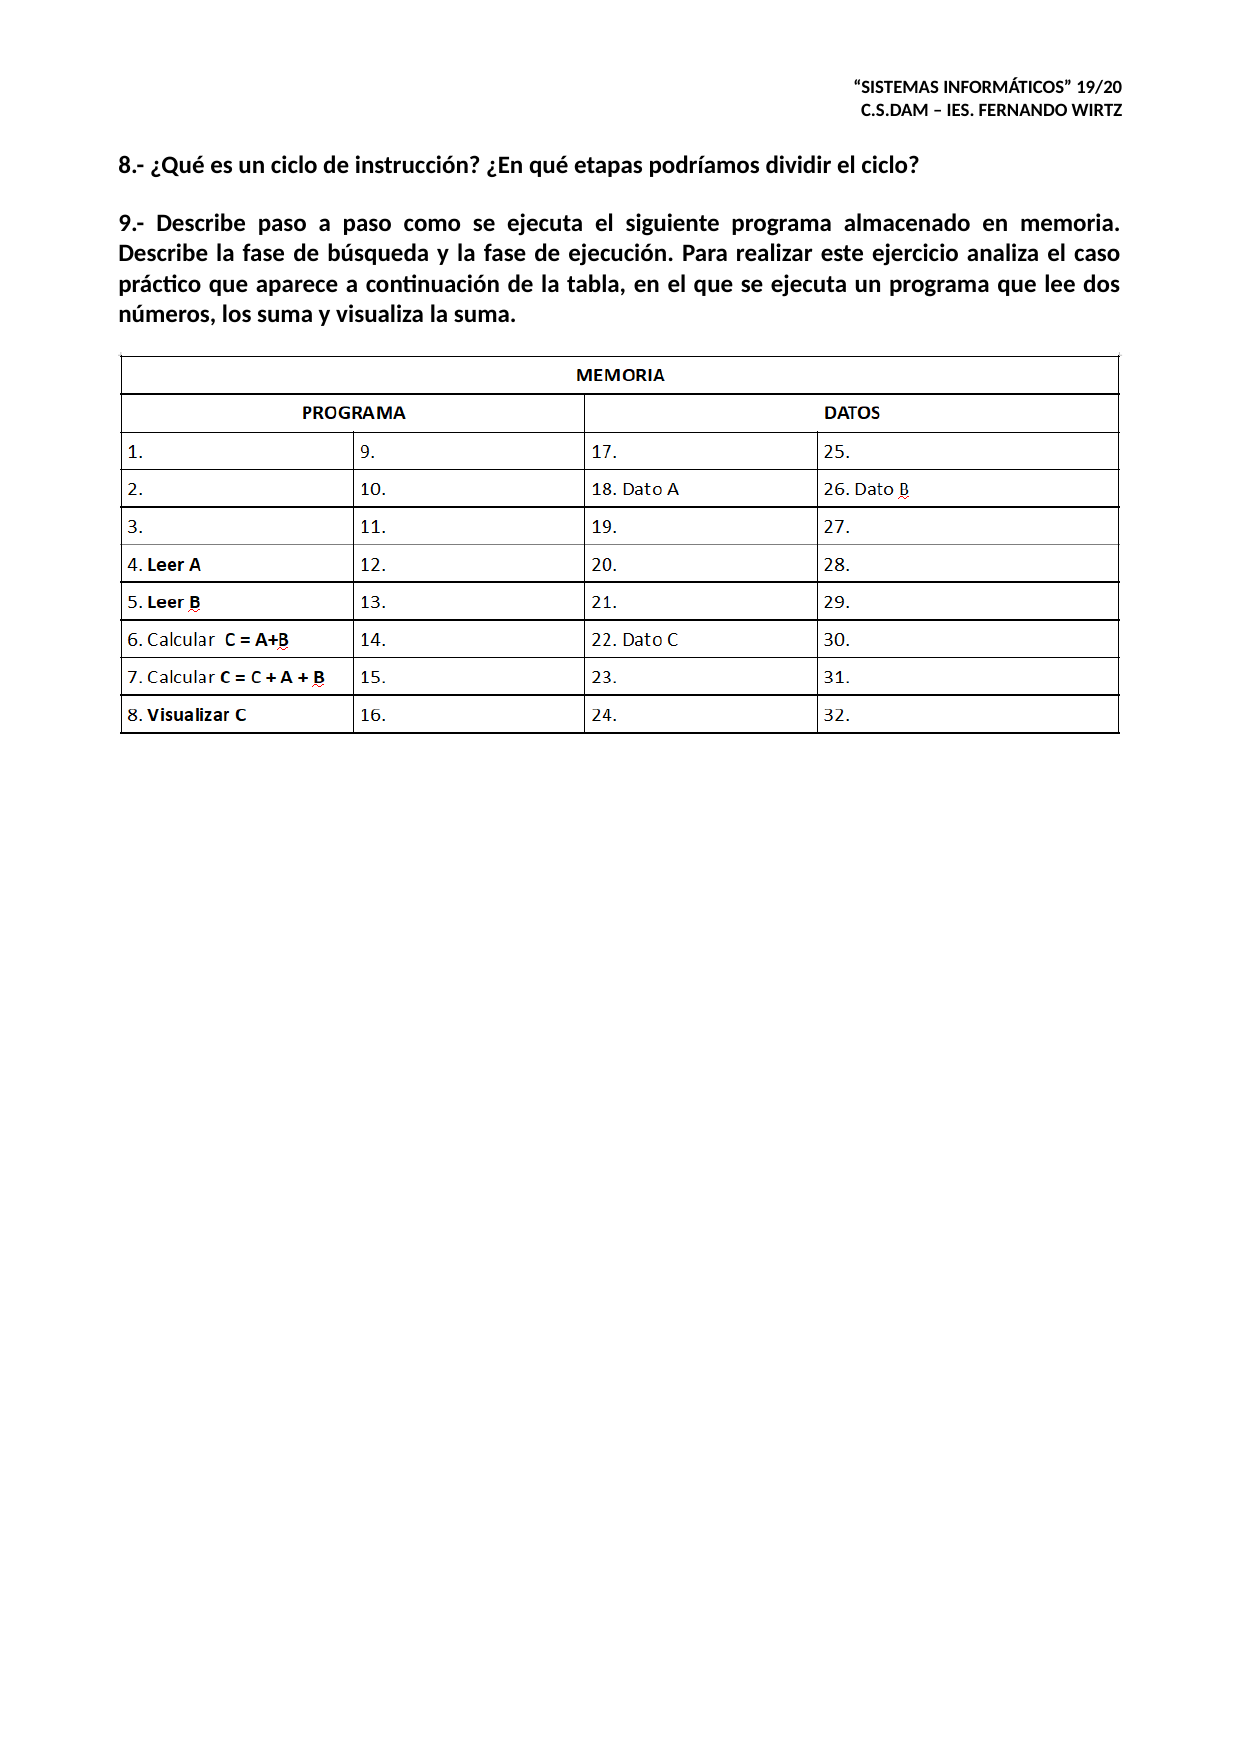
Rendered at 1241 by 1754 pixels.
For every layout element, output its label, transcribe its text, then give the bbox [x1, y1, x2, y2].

text 8.- ¿Qué es un ciclo de instrucción? ¿En qué etapas podríamos dividir el ciclo? [118, 149, 1122, 180]
picture [118, 352, 1123, 737]
text 9.- Describe paso a paso como se ejecuta el siguiente programa almacenado en memoria. Describe la fase de búsqueda y la fase de ejecución. Para realizar este ejercicio analiza el caso práctico que aparece a continuación de la tabla, en el que se ejecuta un programa que lee dos números, los suma y visualiza la suma. [118, 207, 1122, 329]
